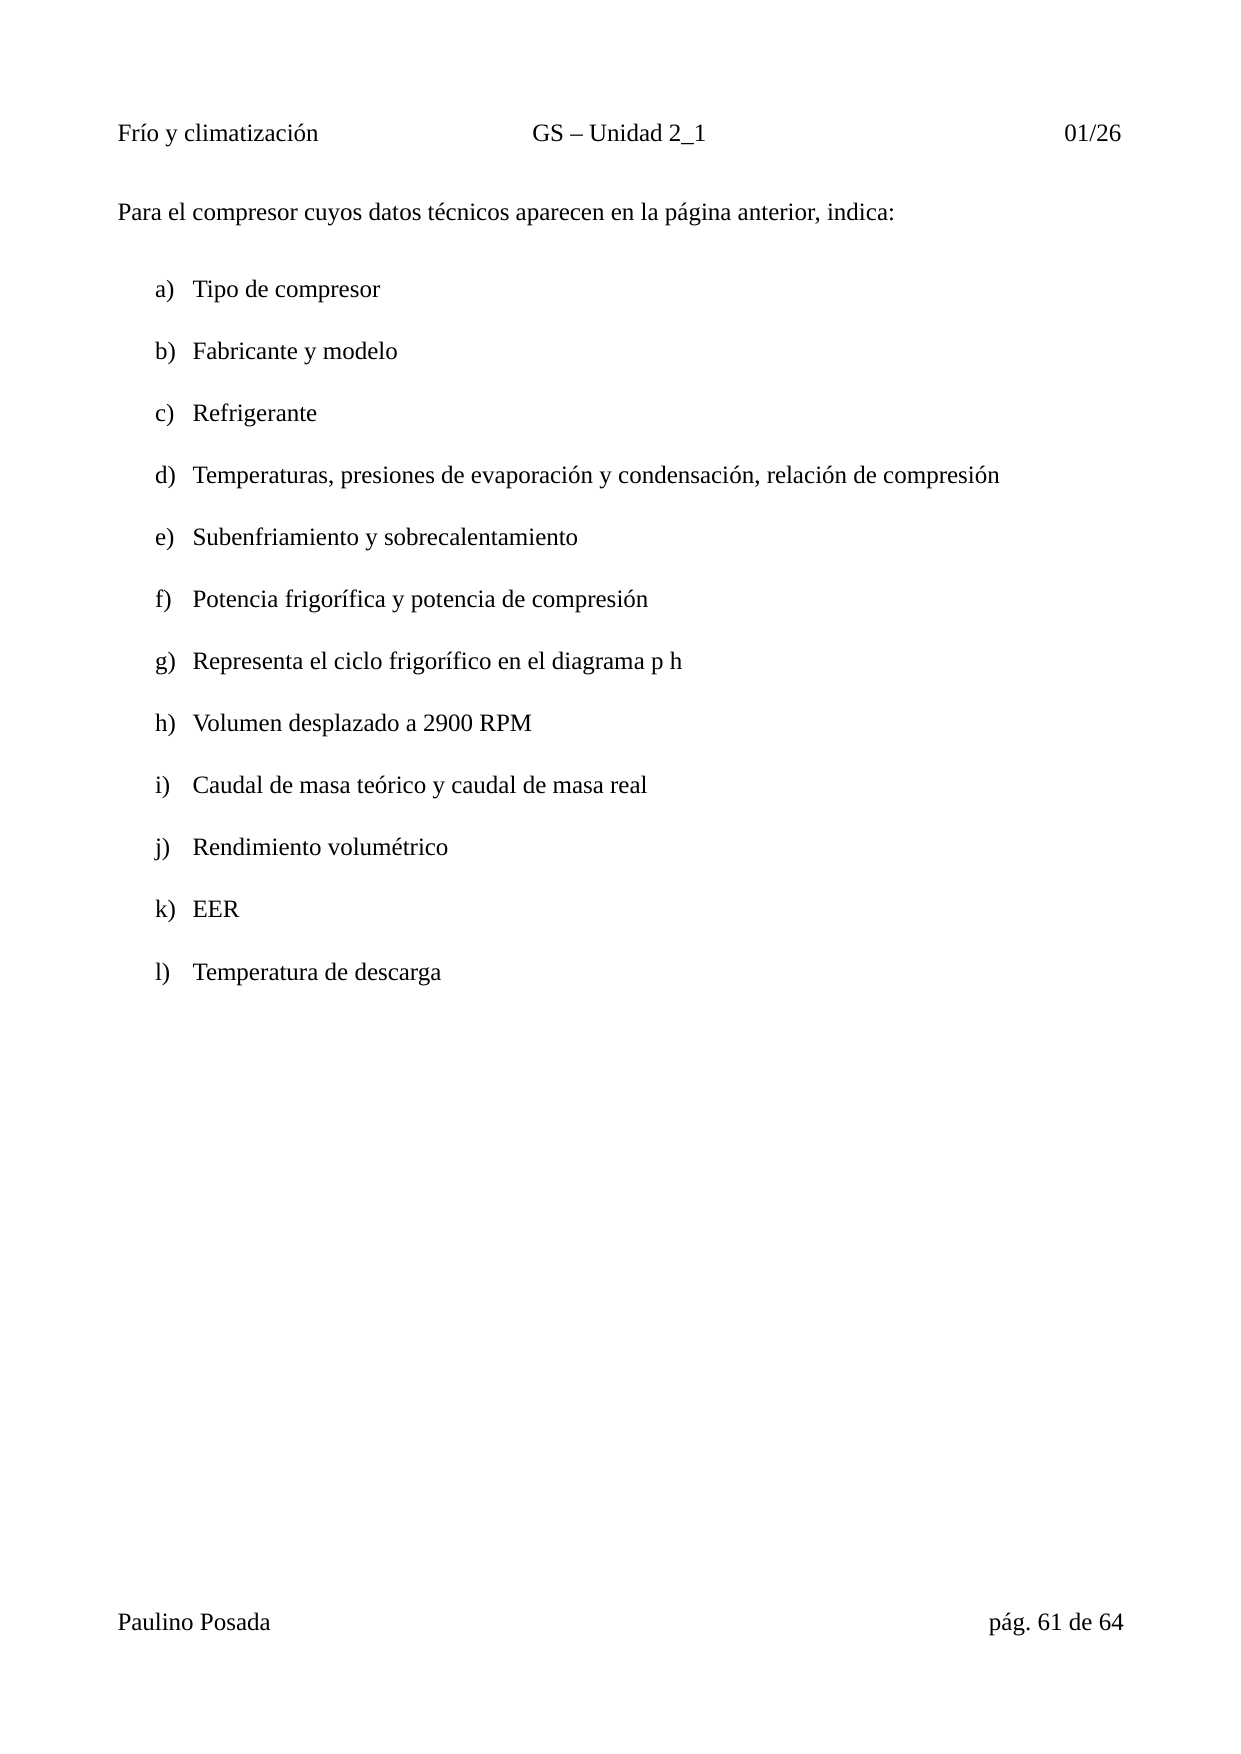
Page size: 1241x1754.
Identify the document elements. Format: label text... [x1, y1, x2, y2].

list Tipo de compresor [155, 274, 1123, 302]
list Subenfriamiento y sobrecalentamiento [155, 522, 1123, 551]
text Para el compresor cuyos datos técnicos aparecen en la página anterior, indica: [117, 197, 1123, 226]
list Refrigerante [155, 398, 1123, 427]
list Rendimiento volumétrico [155, 832, 1123, 861]
list EER [155, 894, 1123, 923]
list Potencia frigorífica y potencia de compresión [155, 584, 1123, 613]
list Caudal de masa teórico y caudal de masa real [155, 770, 1123, 799]
list Representa el ciclo frigorífico en el diagrama p h [155, 646, 1123, 675]
list Temperatura de descarga [155, 957, 1123, 985]
list Fabricante y modelo [155, 336, 1123, 364]
list Volumen desplazado a 2900 RPM [155, 708, 1123, 737]
list Temperaturas, presiones de evaporación y condensación, relación de compresión [155, 460, 1123, 489]
